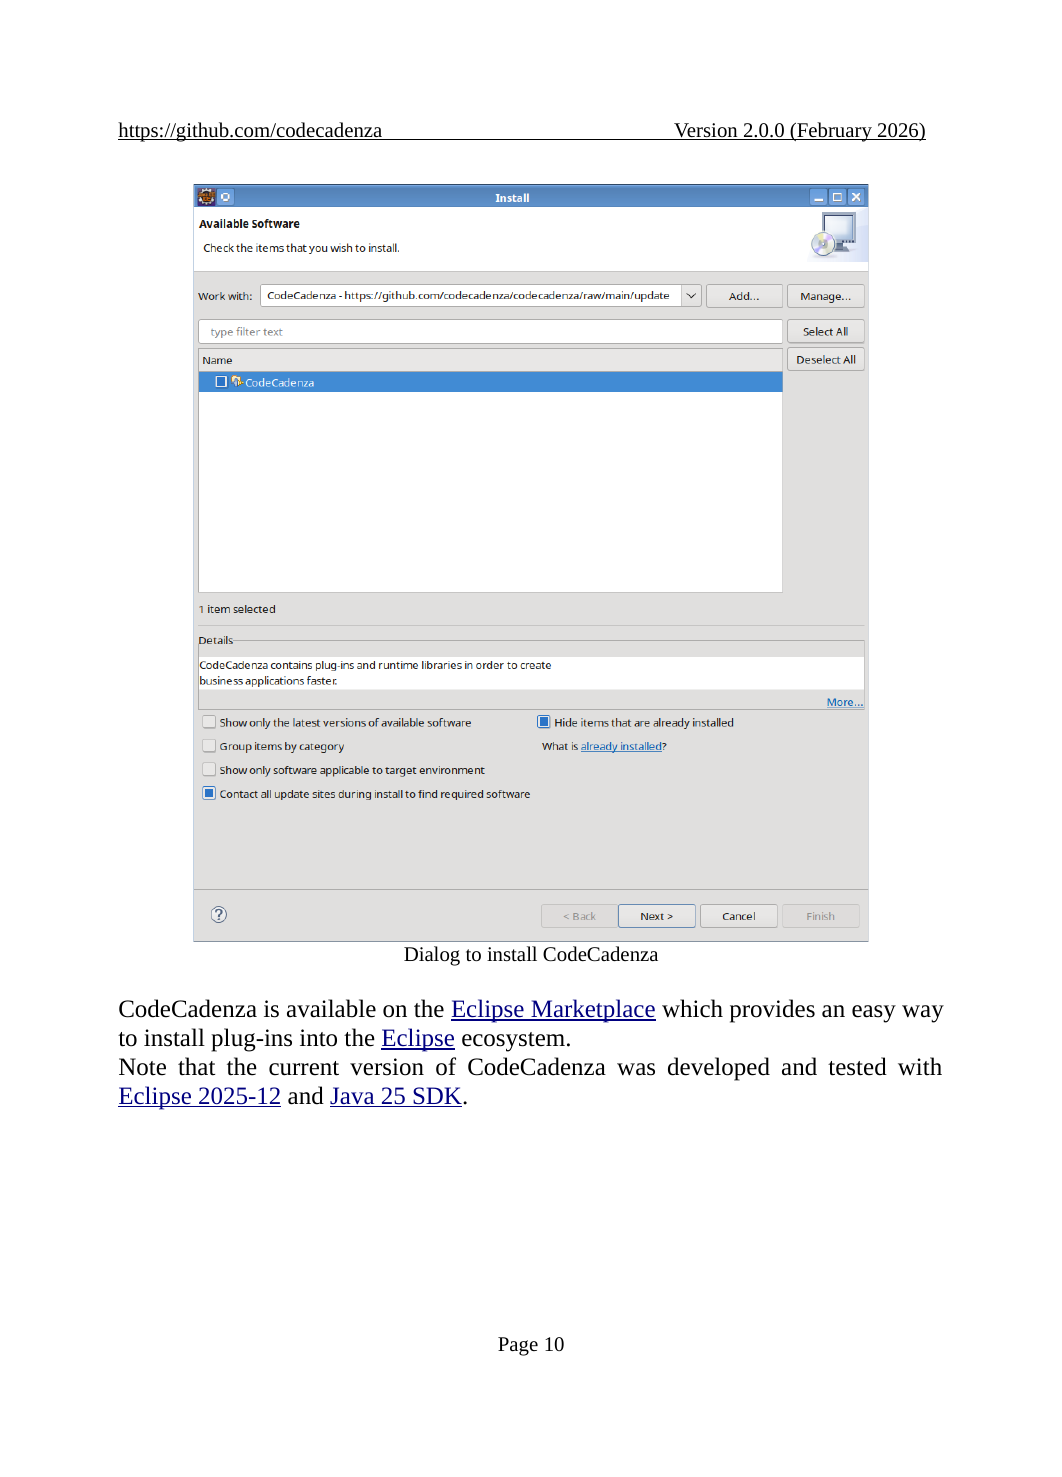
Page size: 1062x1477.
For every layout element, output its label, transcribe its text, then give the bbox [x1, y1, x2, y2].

text CodeCadenza is available on the Eclipse Marketplace which provides an easy way to install plug-ins into the Eclipse ecosystem. [118, 994, 944, 1052]
picture [193, 184, 869, 942]
text Note that the current version of CodeCadenza was developed and tested with Eclipse 2025-12 and Java 25 SDK. [118, 1052, 944, 1109]
text Dialog to install CodeCadenza [193, 942, 868, 966]
